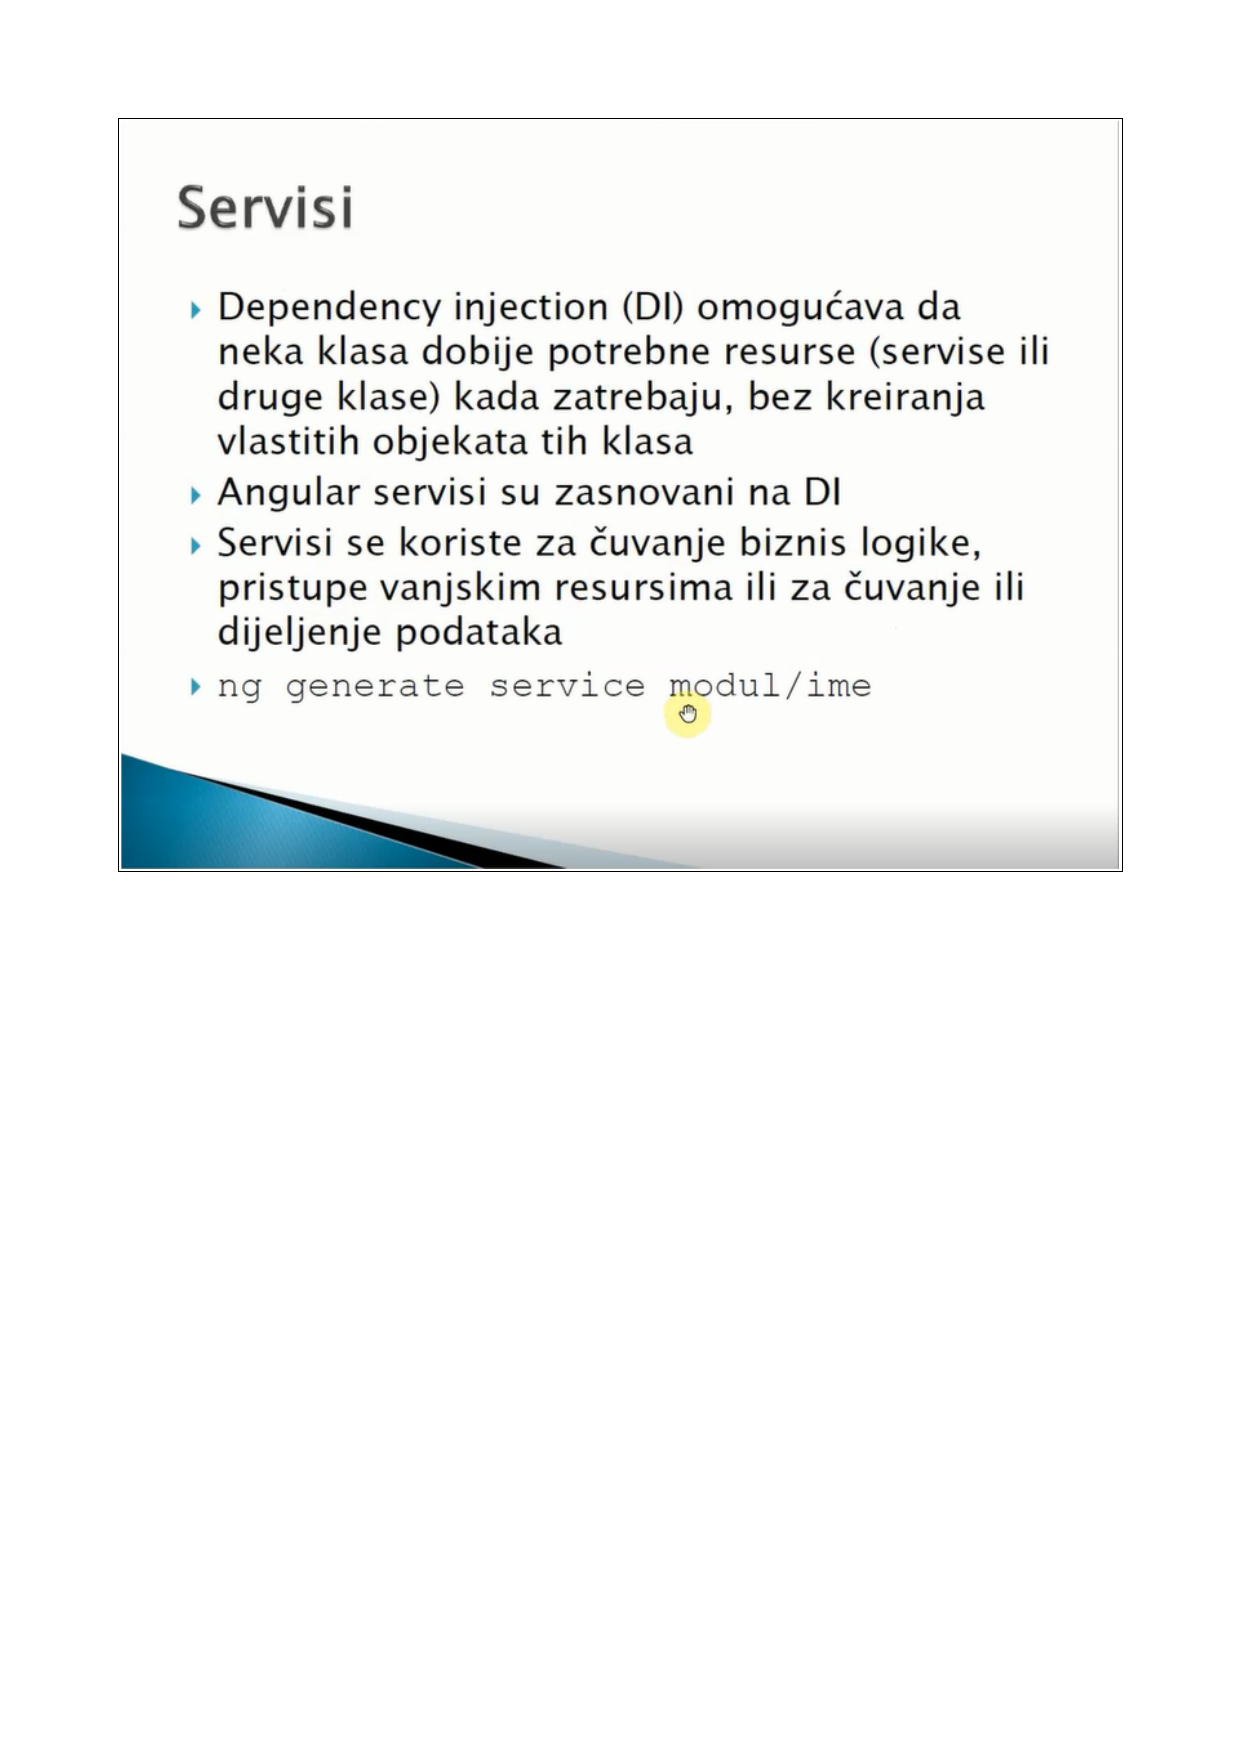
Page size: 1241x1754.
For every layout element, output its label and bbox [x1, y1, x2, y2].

picture [121, 121, 1119, 869]
